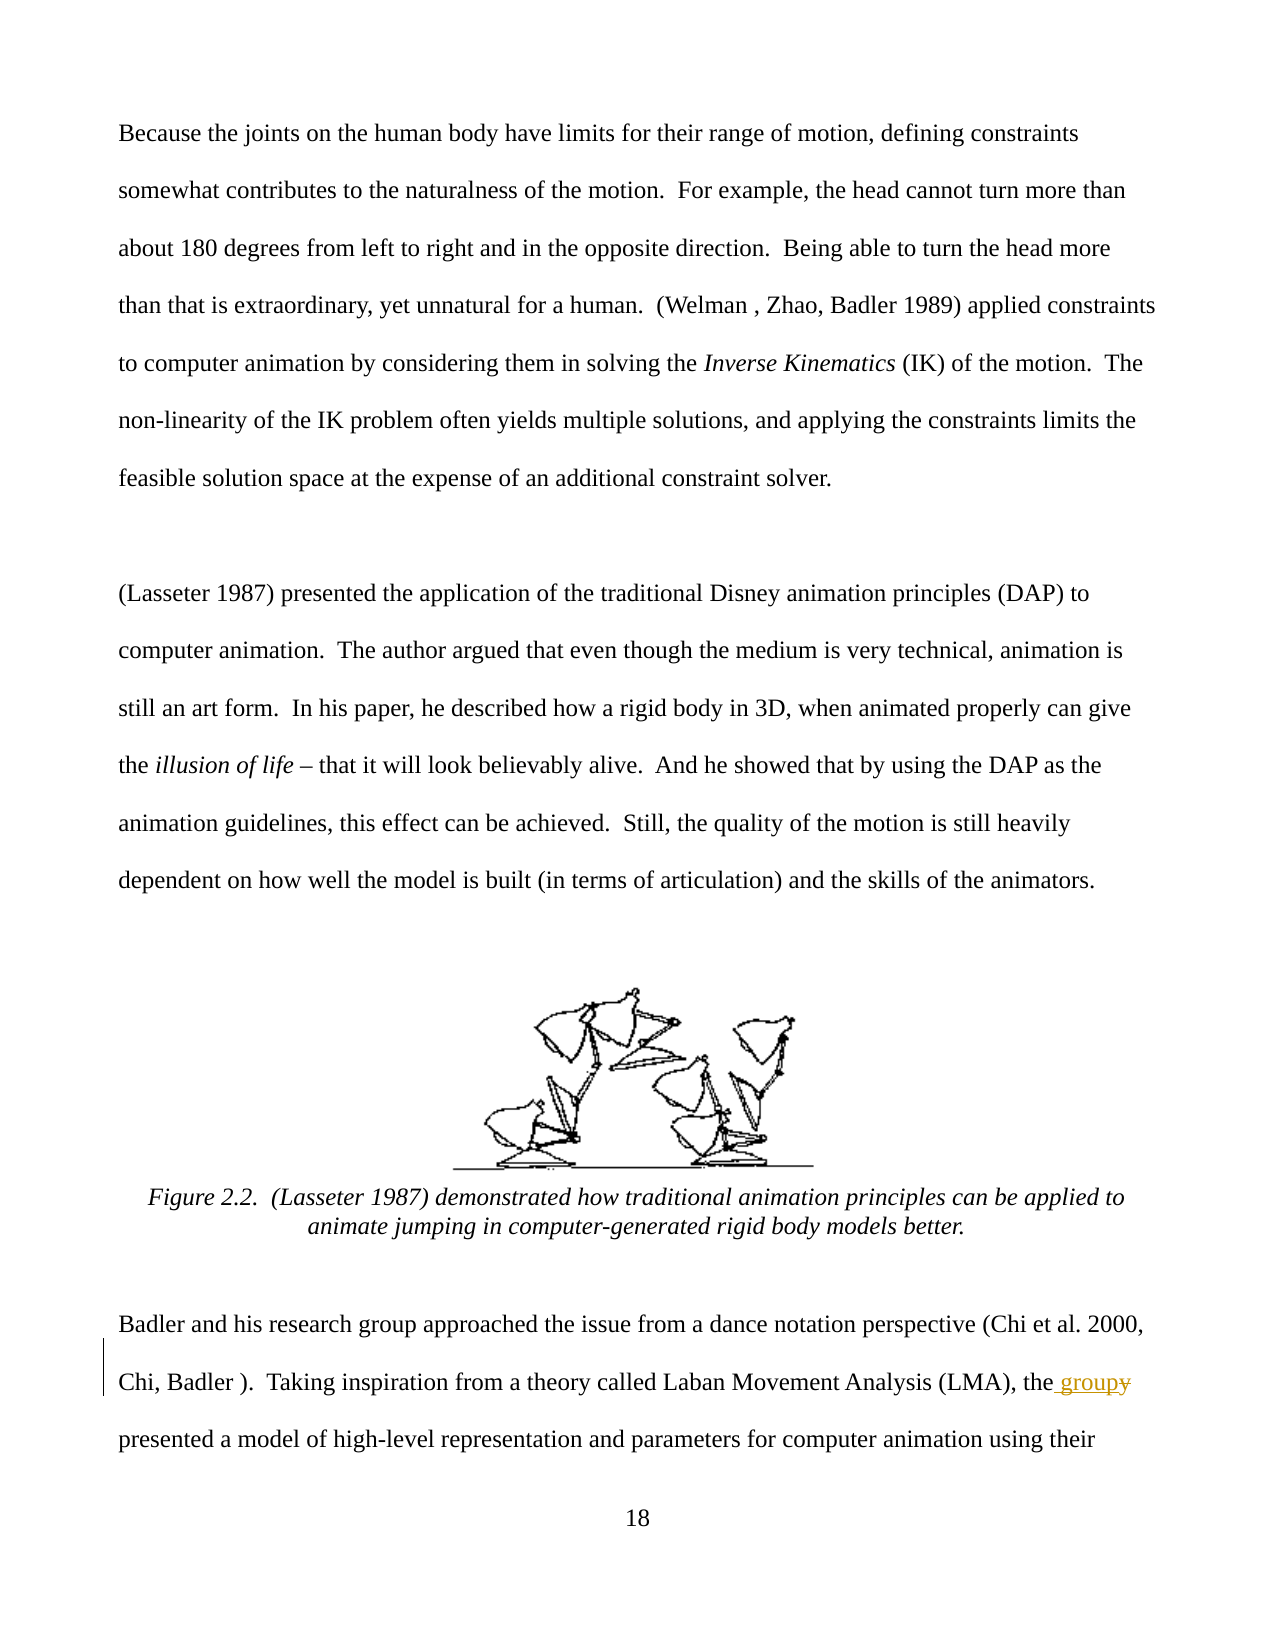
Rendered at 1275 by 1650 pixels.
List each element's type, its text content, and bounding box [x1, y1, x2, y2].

picture [444, 982, 831, 1181]
text Badler and his research group approached the issue from a dance notation perspective (Chi et al. 2000, Chi, Badler ). Taking inspiration from a theory called Laban Movement Analysis (LMA), the group presented a model of high-level representation and parameters for computer animation using their [118, 1309, 1157, 1453]
text Because the joints on the human body have limits for their range of motion, defining constraints somewhat contributes to the naturalness of the motion. For example, the head cannot turn more than about 180 degrees from left to right and in the opposite direction. Being able to turn the head more than that is extraordinary, yet unnatural for a human. (Welman , Zhao, Badler 1989) applied constraints to computer animation by considering them in solving the Inverse Kinematics (IK) of the motion. The non-linearity of the IK problem often yields multiple solutions, and applying the constraints limits the feasible solution space at the expense of an additional constraint solver. [118, 118, 1157, 492]
text Figure 2.2. (Lasseter 1987) demonstrated how traditional animation principles can be applied to animate jumping in computer-generated rigid body models better. [118, 993, 1157, 1239]
text (Lasseter 1987) presented the application of the traditional Disney animation principles (DAP) to computer animation. The author argued that even though the medium is very technical, animation is still an art form. In his paper, he described how a rigid body in 3D, when animated properly can give the illusion of life – that it will look believably alive. And he showed that by using the DAP as the animation guidelines, this effect can be achieved. Still, the quality of the motion is still heavily dependent on how well the model is built (in terms of articulation) and the skills of the animators. [118, 578, 1157, 894]
